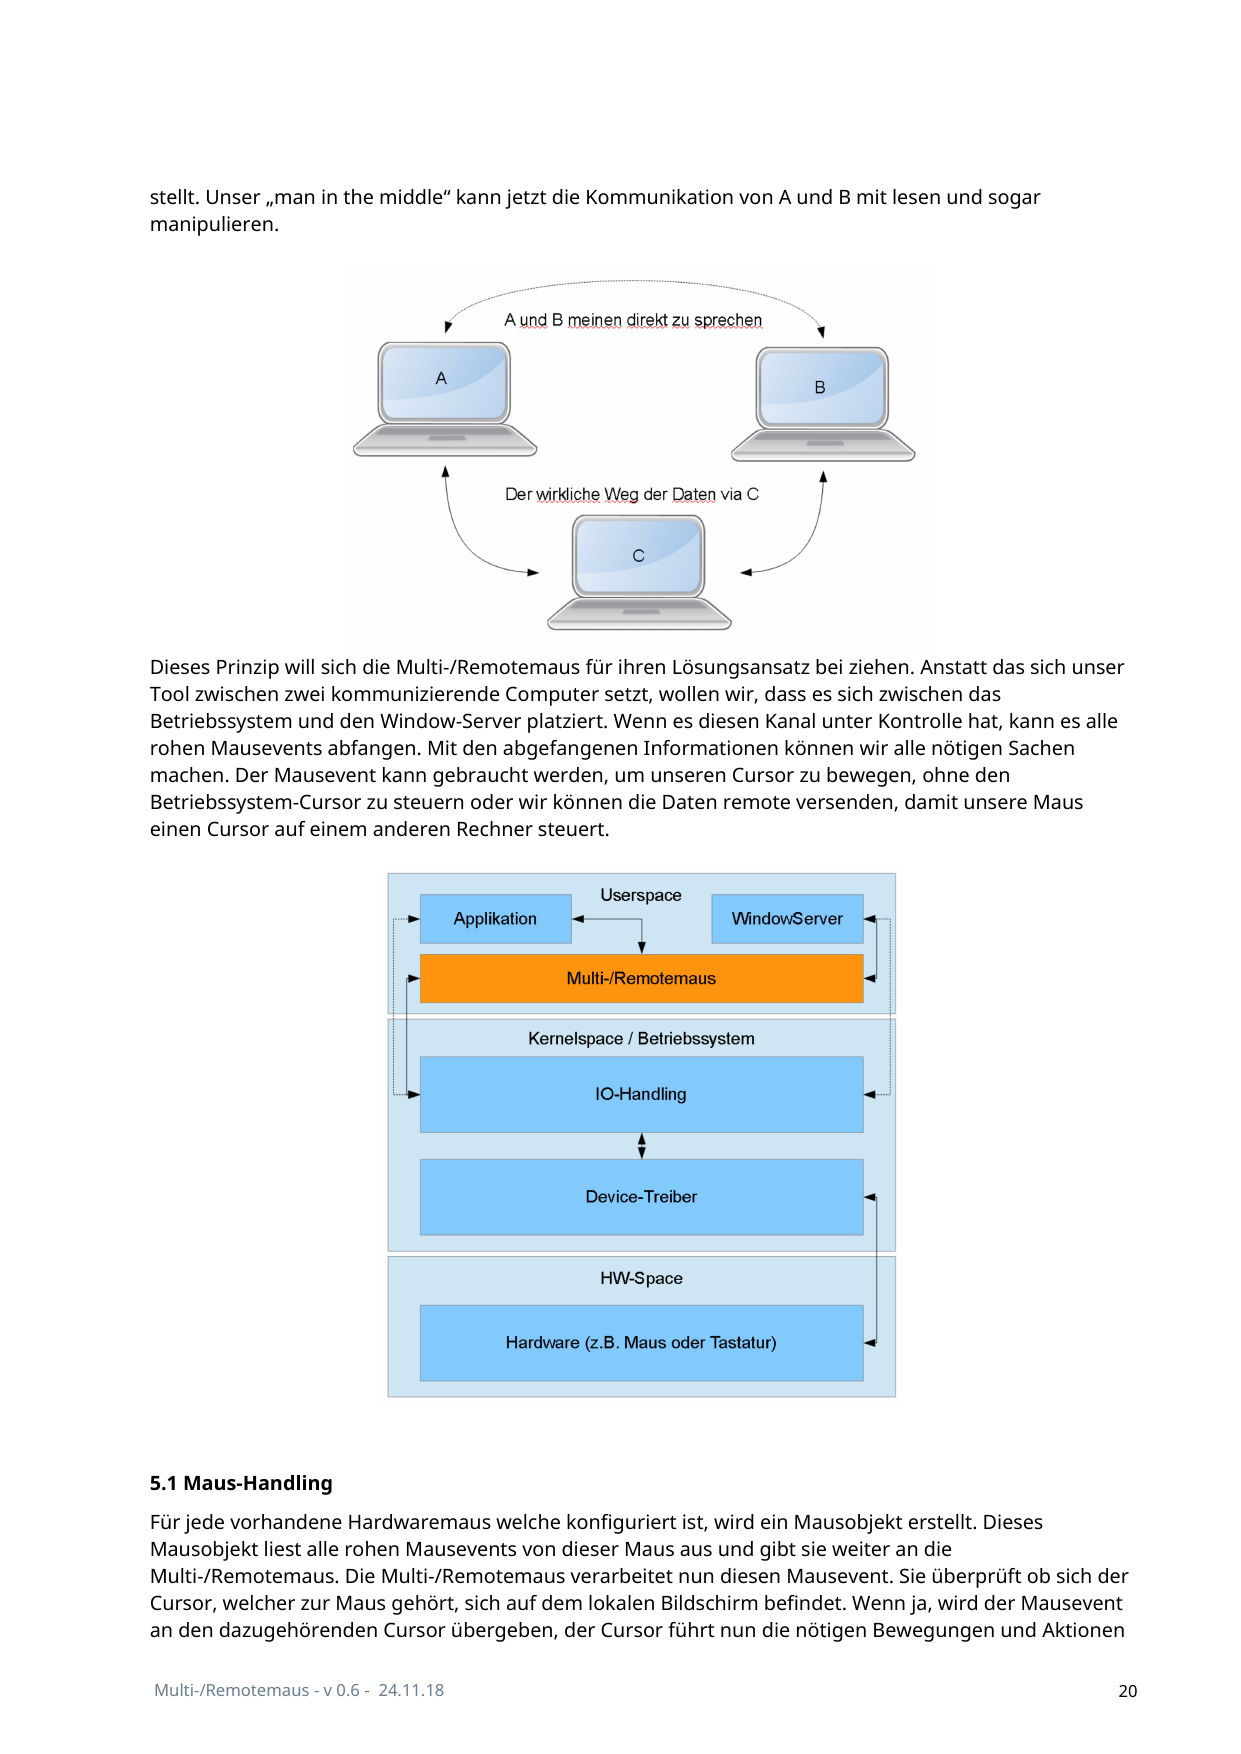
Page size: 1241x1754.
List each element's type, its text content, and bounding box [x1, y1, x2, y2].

subtitle Maus-Handling [149, 1469, 1136, 1496]
text stellt. Unser „man in the middle“ kann jetzt die Kommunikation von A und B mit lesen und sogar manipulieren. [149, 183, 1136, 237]
picture [380, 868, 905, 1405]
picture [348, 264, 937, 654]
text Für jede vorhandene Hardwaremaus welche konfiguriert ist, wird ein Mausobjekt erstellt. Dieses Mausobjekt liest alle rohen Mausevents von dieser Maus aus und gibt sie weiter an die Multi-/Remotemaus. Die Multi-/Remotemaus verarbeitet nun diesen Mausevent. Sie überprüft ob sich der Cursor, welcher zur Maus gehört, sich auf dem lokalen Bildschirm befindet. Wenn ja, wird der Mausevent an den dazugehörenden Cursor übergeben, der Cursor führt nun die nötigen Bewegungen und Aktionen [149, 1508, 1136, 1643]
text Dieses Prinzip will sich die Multi-/Remotemaus für ihren Lösungsansatz bei ziehen. Anstatt das sich unser Tool zwischen zwei kommunizierende Computer setzt, wollen wir, dass es sich zwischen das Betriebssystem und den Window-Server platziert. Wenn es diesen Kanal unter Kontrolle hat, kann es alle rohen Mausevents abfangen. Mit den abgefangenen Informationen können wir alle nötigen Sachen machen. Der Mausevent kann gebraucht werden, um unseren Cursor zu bewegen, ohne den Betriebssystem-Cursor zu steuern oder wir können die Daten remote versenden, damit unsere Maus einen Cursor auf einem anderen Rechner steuert. [149, 264, 1136, 842]
